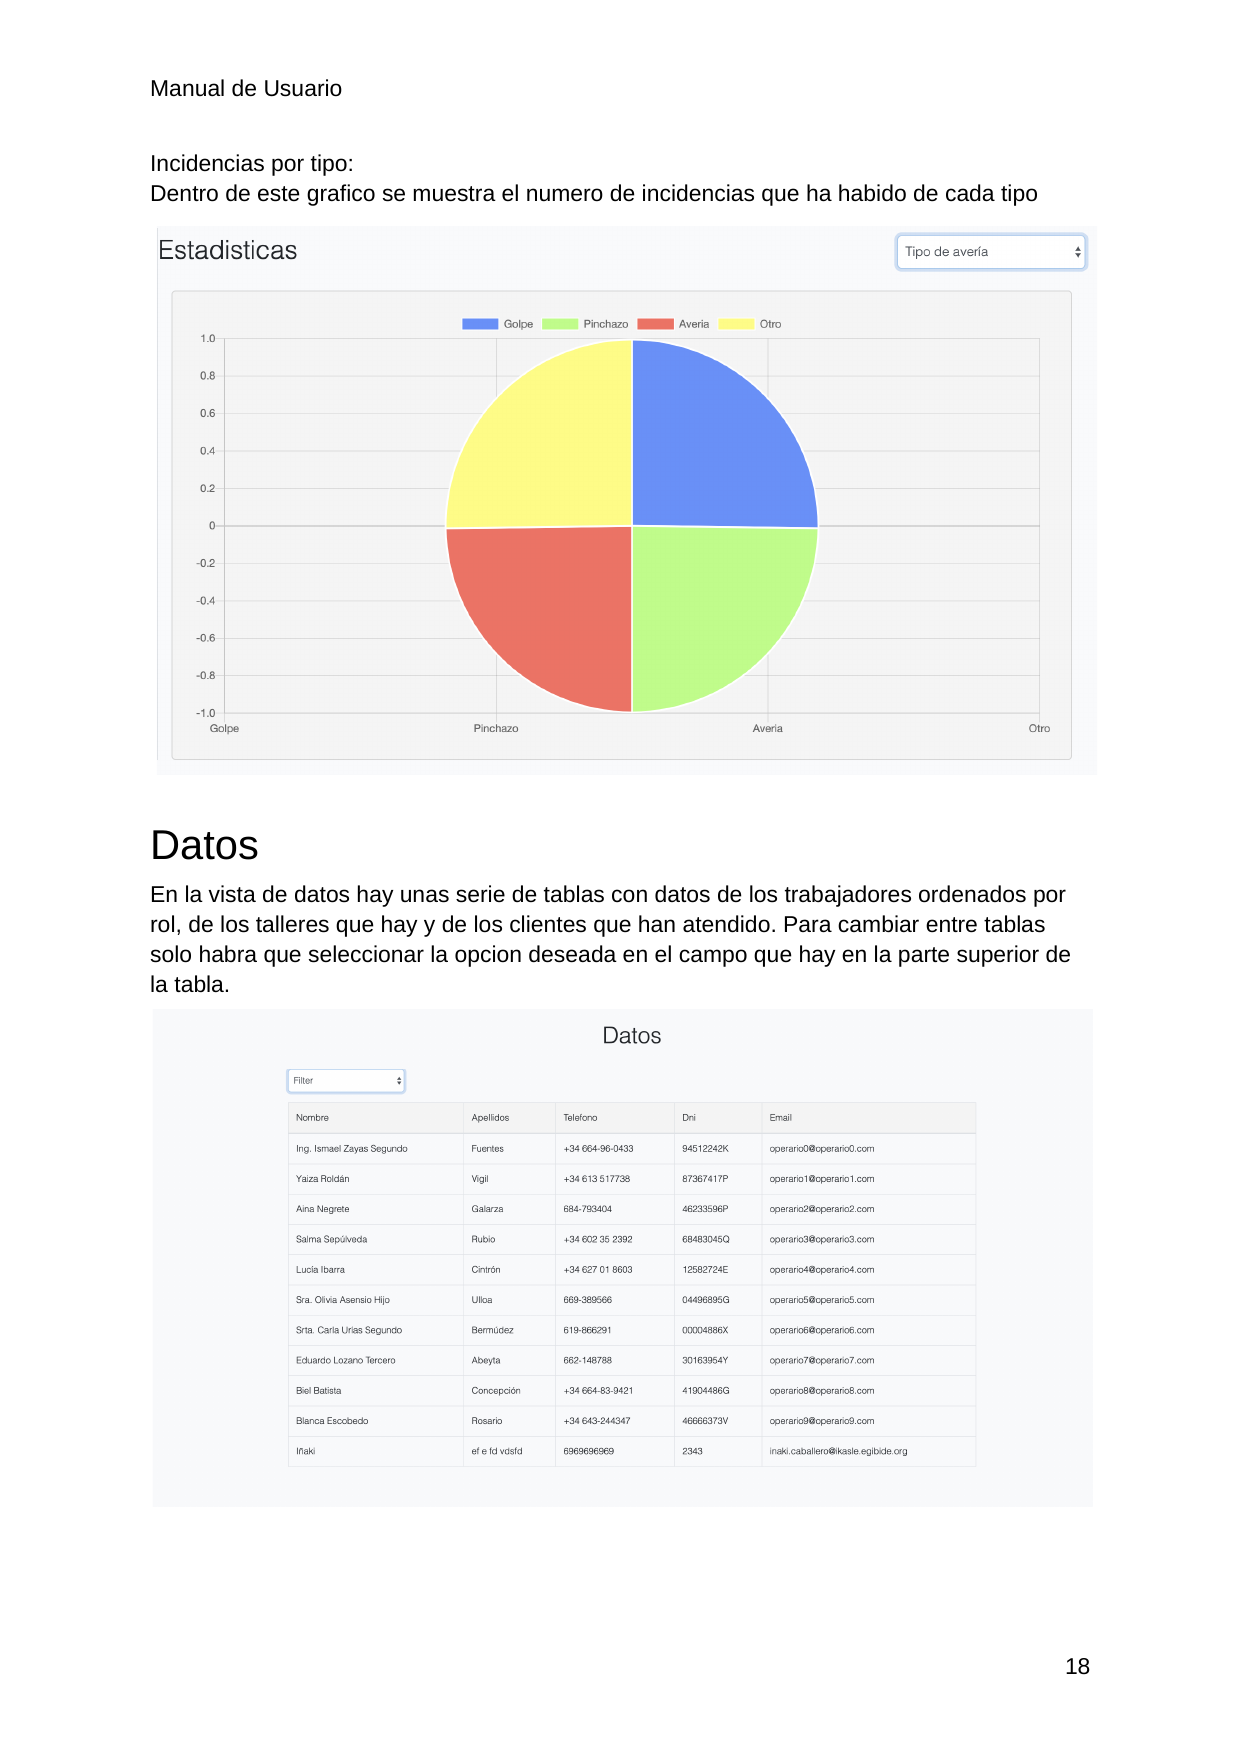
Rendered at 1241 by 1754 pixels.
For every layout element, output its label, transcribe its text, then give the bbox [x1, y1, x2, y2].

picture [156, 226, 1098, 775]
text Dentro de este grafico se muestra el numero de incidencias que ha habido de cada tipo [150, 180, 1090, 207]
subtitle Datos [150, 252, 1090, 868]
text En la vista de datos hay unas serie de tablas con datos de los trabajadores ordenados por rol, de los talleres que hay y de los clientes que han atendido. Para cambiar entre tablas solo habra que seleccionar la opcion deseada en el campo que hay en la parte superior de la tabla. [150, 881, 1090, 997]
picture [152, 1009, 1093, 1507]
text Incidencias por tipo: [150, 150, 1090, 176]
